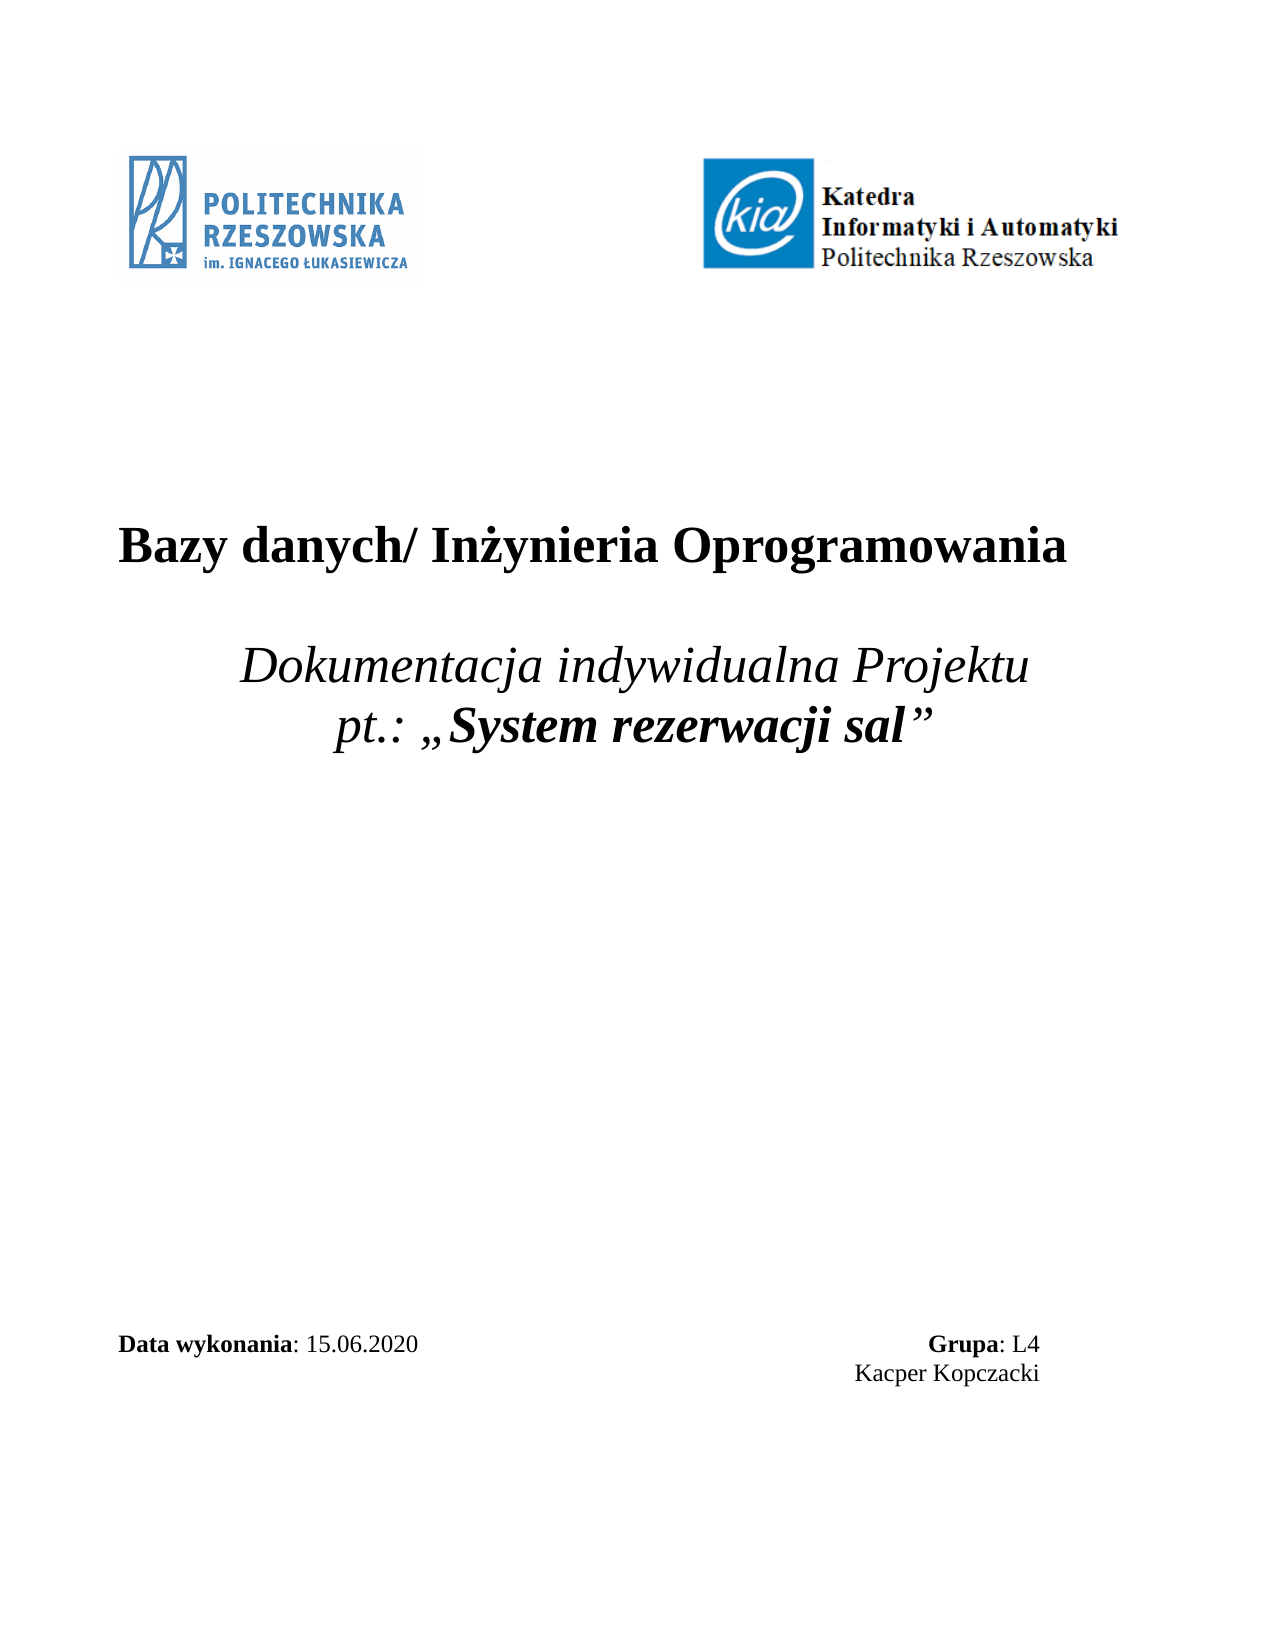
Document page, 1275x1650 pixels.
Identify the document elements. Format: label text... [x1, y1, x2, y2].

picture [685, 143, 1147, 286]
table_header Data wykonania: 15.06.2020 [107, 1329, 579, 1502]
text Dokumentacja indywidualna Projektu [118, 634, 1157, 694]
text Bazy danych/ Inżynieria Oprogramowania [118, 514, 1157, 574]
table_header Grupa: L4 Kacper Kopczacki [579, 1329, 1051, 1502]
picture [118, 147, 423, 284]
text pt.: „System rezerwacji sal” [118, 694, 1157, 754]
